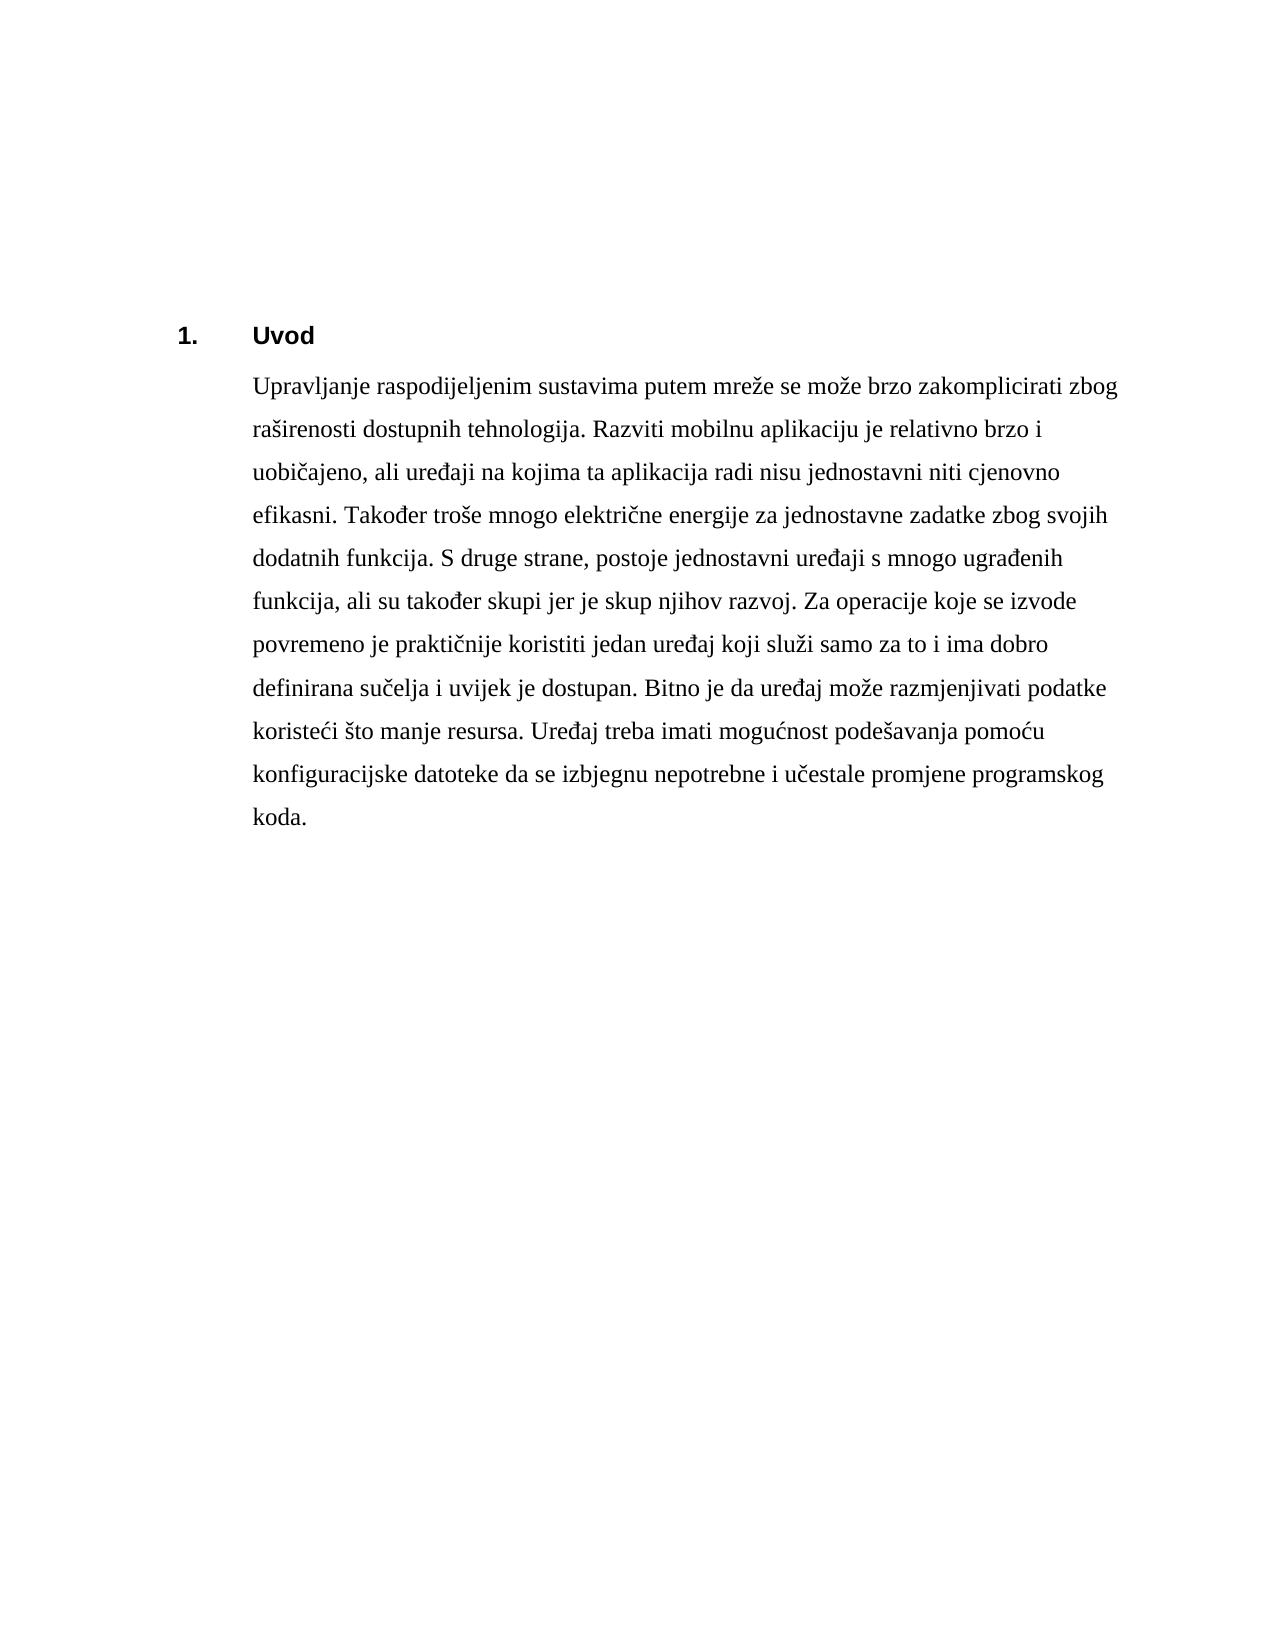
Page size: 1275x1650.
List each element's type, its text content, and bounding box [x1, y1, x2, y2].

text Upravljanje raspodijeljenim sustavima putem mreže se može brzo zakomplicirati zbog raširenosti dostupnih tehnologija. Razviti mobilnu aplikaciju je relativno brzo i uobičajeno, ali uređaji na kojima ta aplikacija radi nisu jednostavni niti cjenovno efikasni. Također troše mnogo električne energije za jednostavne zadatke zbog svojih dodatnih funkcija. S druge strane, postoje jednostavni uređaji s mnogo ugrađenih funkcija, ali su također skupi jer je skup njihov razvoj. Za operacije koje se izvode povremeno je praktičnije koristiti jedan uređaj koji služi samo za to i ima dobro definirana sučelja i uvijek je dostupan. Bitno je da uređaj može razmjenjivati podatke koristeći što manje resursa. Uređaj treba imati mogućnost podešavanja pomoću konfiguracijske datoteke da se izbjegnu nepotrebne i učestale promjene programskog koda. [252, 371, 1127, 831]
subtitle Uvod [177, 321, 1127, 350]
